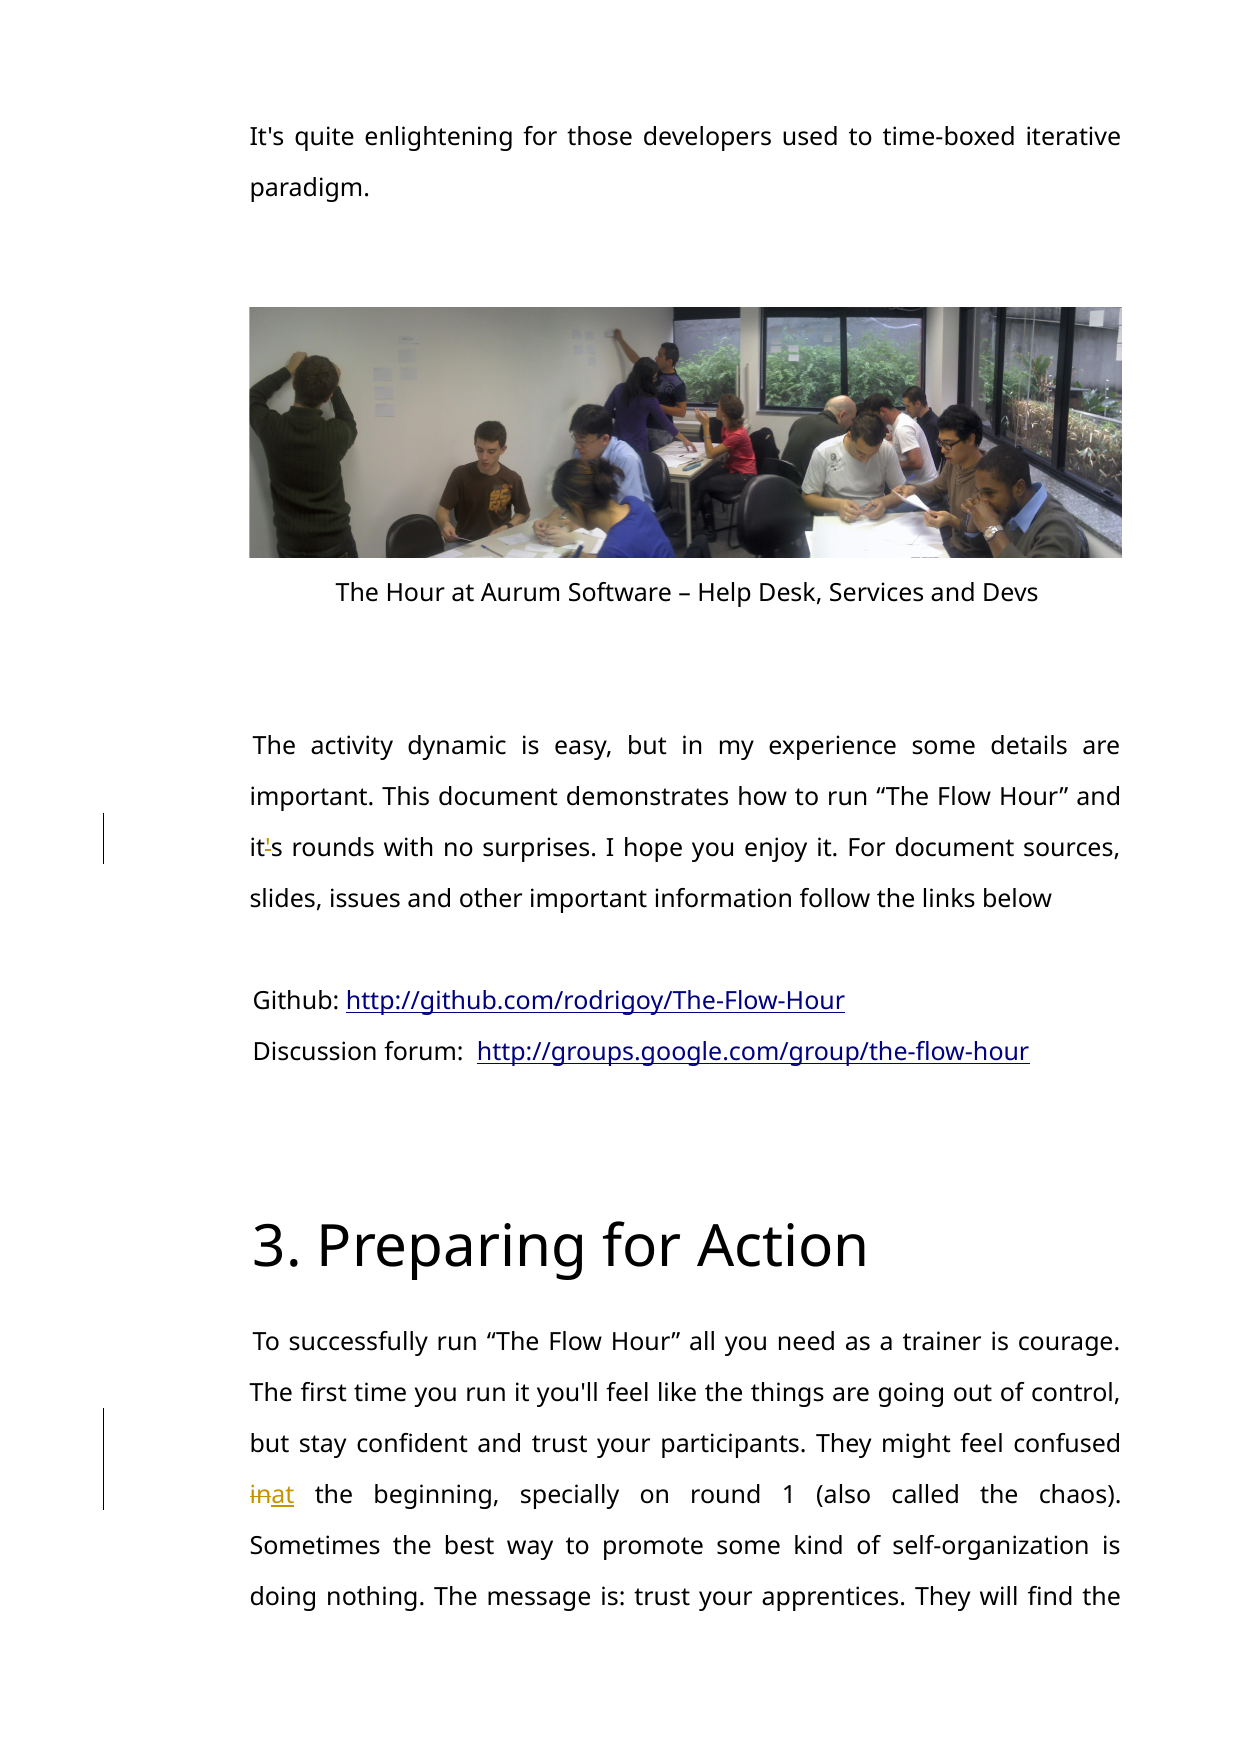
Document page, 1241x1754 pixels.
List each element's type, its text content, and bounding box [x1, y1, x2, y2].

text The activity dynamic is easy, but in my experience some details are important. This document demonstrates how to run “The Flow Hour” and its rounds with no surprises. I hope you enjoy it. For document sources, slides, issues and other important information follow the links below [249, 727, 1122, 915]
text It's quite enlightening for those developers used to time-boxed iterative paradigm. [249, 118, 1122, 203]
text Github: http://github.com/rodrigoy/The-Flow-Hour [249, 983, 1122, 1017]
text To successfully run “The Flow Hour” all you need as a trainer is courage. The first time you run it you'll feel like the things are going out of control, but stay confident and trust your participants. They might feel confused at the beginning, specially on round 1 (also called the chaos). Sometimes the best way to promote some kind of self-organization is doing nothing. The message is: trust your apprentices. They will find the [249, 1323, 1122, 1612]
text The Hour at Aurum Software – Help Desk, Services and Devs [249, 558, 1122, 608]
text Discussion forum: http://groups.google.com/group/the-flow-hour [249, 1034, 1122, 1068]
text 3. Preparing for Action [249, 1204, 1122, 1283]
picture [249, 307, 1122, 558]
